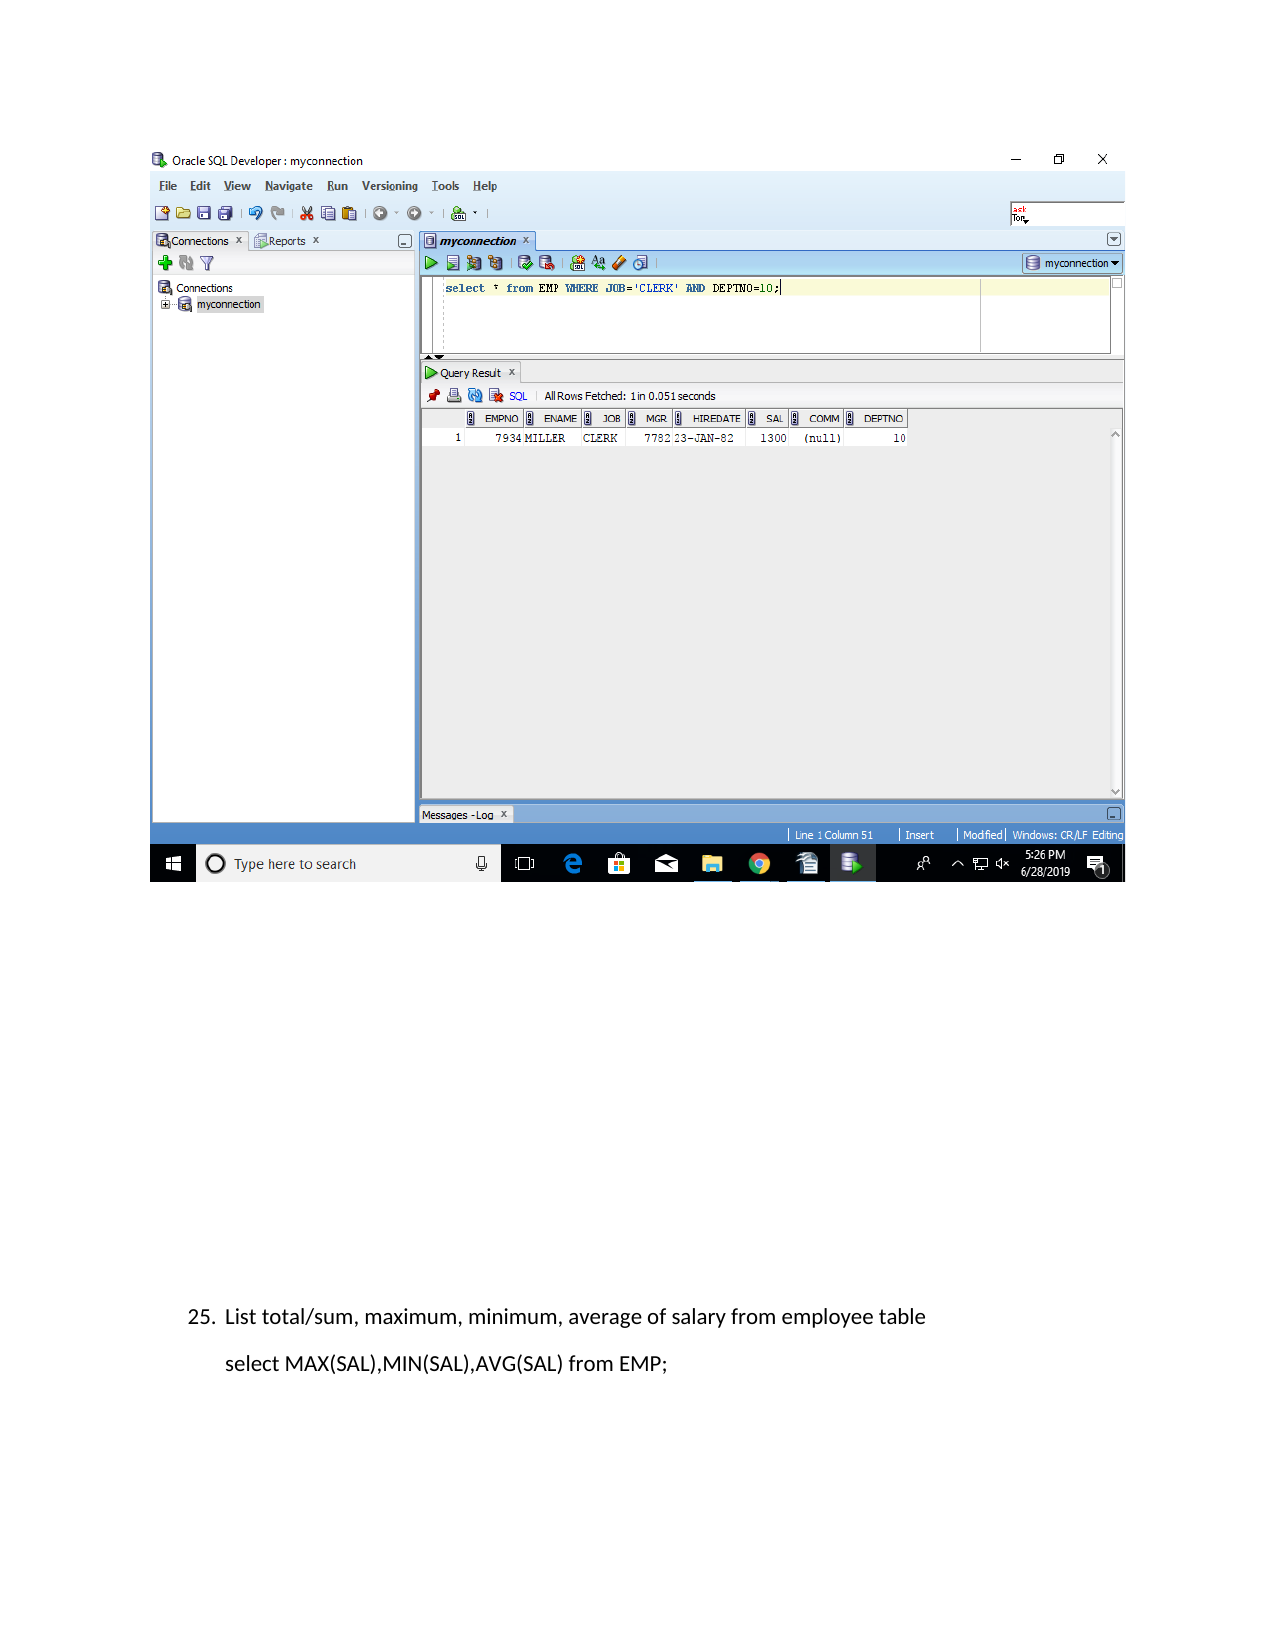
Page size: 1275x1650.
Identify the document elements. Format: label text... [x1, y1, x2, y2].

picture [150, 150, 1125, 882]
list select MAX(SAL),MIN(SAL),AVG(SAL) from EMP; [187, 1349, 1125, 1377]
list List total/sum, maximum, minimum, average of salary from employee table [187, 1302, 1125, 1330]
